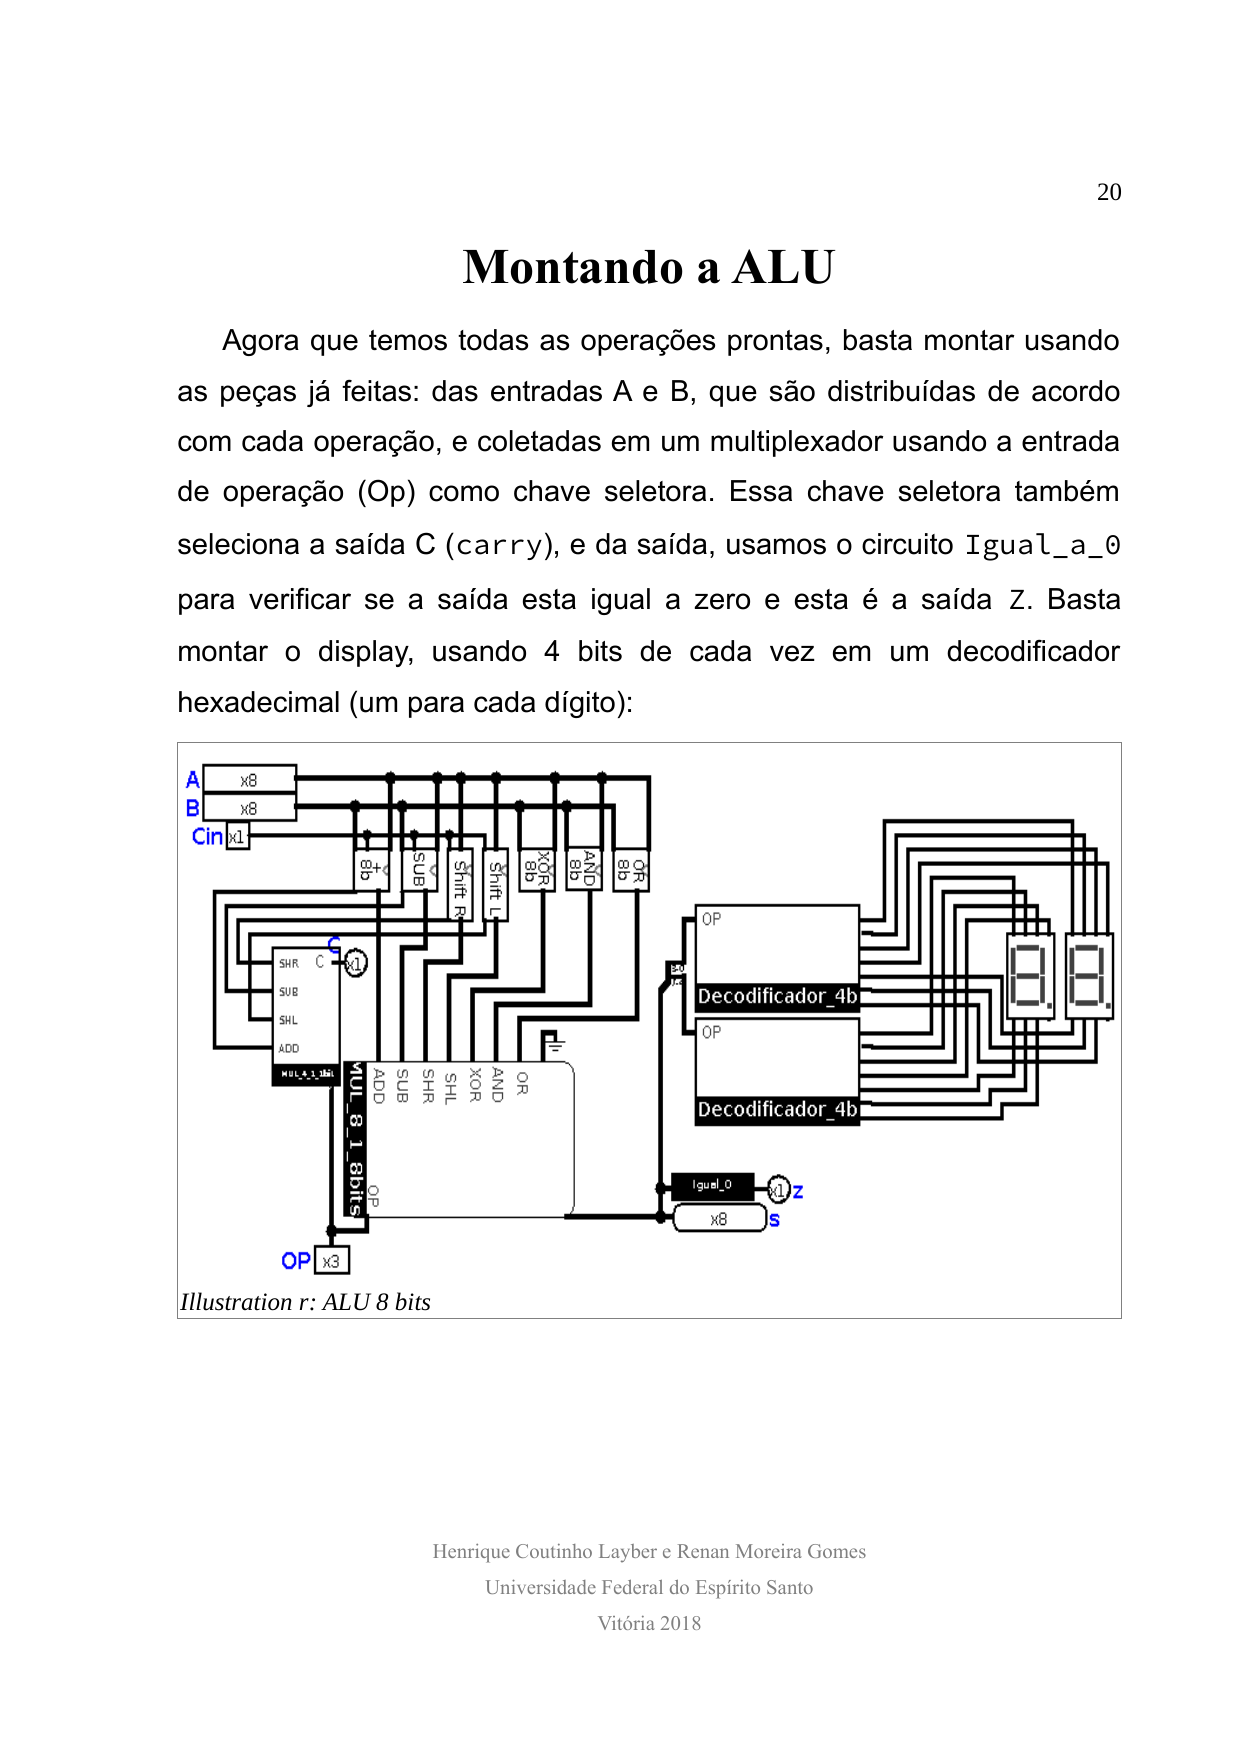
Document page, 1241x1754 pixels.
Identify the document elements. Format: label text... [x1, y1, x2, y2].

text Agora que temos todas as operações prontas, basta montar usando as peças já feitas: das entradas A e B, que são distribuídas de acordo com cada operação, e coletadas em um multiplexador usando a entrada de operação (Op) como chave seletora. Essa chave seletora também seleciona a saída C (carry), e da saída, usamos o circuito Igual_a_0 para verificar se a saída esta igual a zero e esta é a saída Z. Basta montar o display, usando 4 bits de cada vez em um decodificador hexadecimal (um para cada dígito): [177, 323, 1122, 718]
text Montando a ALU [177, 237, 1122, 294]
text Illustration r: ALU 8 bits [180, 1282, 1119, 1315]
text [178, 743, 1121, 1318]
picture [180, 757, 1119, 1282]
